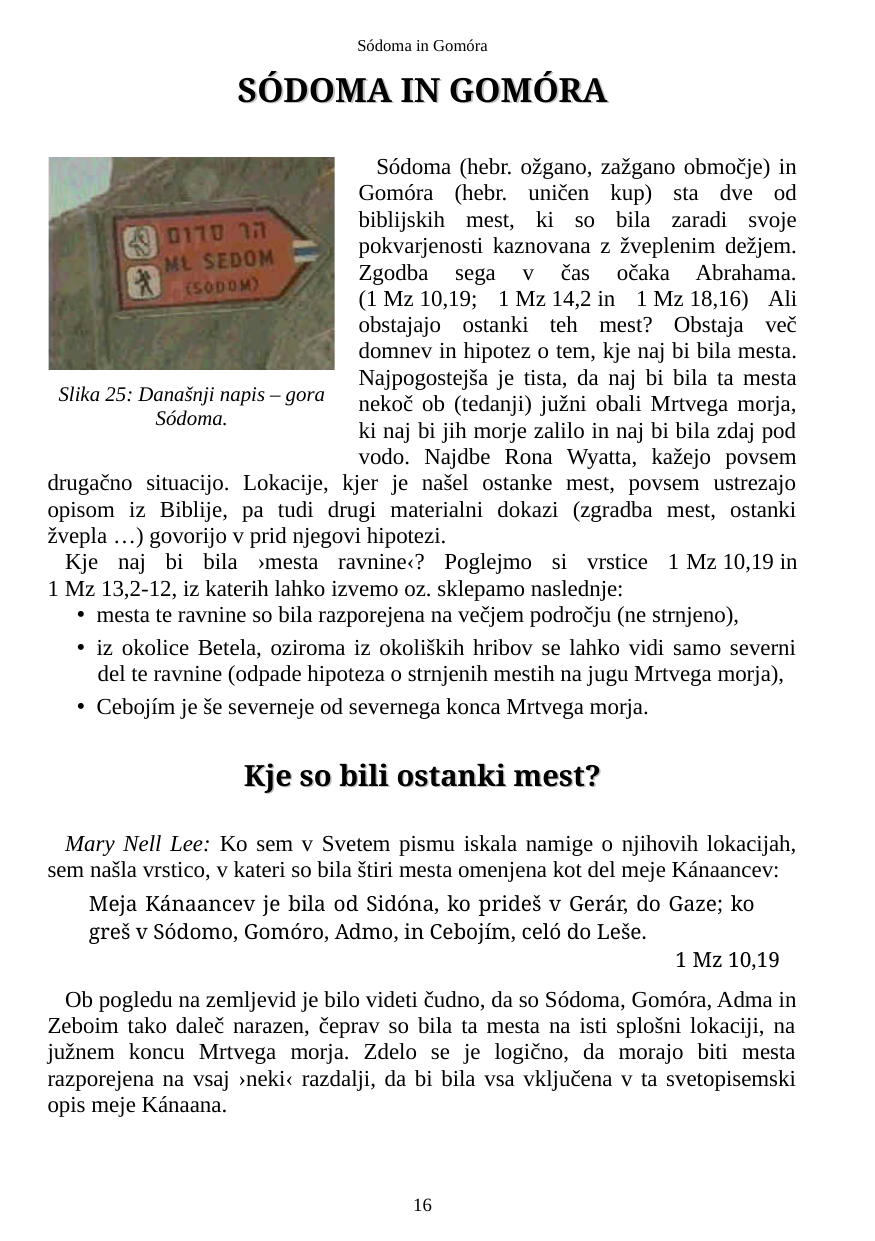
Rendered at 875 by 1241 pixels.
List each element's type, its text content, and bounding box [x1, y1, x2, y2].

subtitle Sódoma in Gomóra [47, 66, 797, 112]
list Cebojím je še severneje od severnega konca Mrtvega morja. [77, 693, 797, 719]
text Sódoma (hebr. ožgano, zažgano območje) in Gomóra (hebr. uničen kup) sta dve od biblijskih mest, ki so bila zaradi svoje pokvarjenosti kaznovana z žveplenim dežjem. Zgodba sega v čas očaka Abrahama. (1 Mz 10,19; 1 Mz 14,2 in 1 Mz 18,16) Ali obstajajo ostanki teh mest? Obstaja več domnev in hipotez o tem, kje naj bi bila mesta. Najpogostejša je tista, da naj bi bila ta mesta nekoč ob (tedanji) južni obali Mrtvega morja, ki naj bi jih morje zalilo in naj bi bila zdaj pod vodo. Najdbe Rona Wyatta, kažejo povsem drugačno situacijo. Lokacije, kjer je našel ostanke mest, povsem ustrezajo opisom iz Biblije, pa tudi drugi materialni dokazi (zgradba mest, ostanki žvepla …) govorijo v prid njegovi hipotezi. [47, 153, 797, 548]
text Slika 25: Današnji napis – gora Sódoma. [48, 370, 335, 430]
text Ob pogledu na zemljevid je bilo videti čudno, da so Sódoma, Gomóra, Adma in Zeboim tako daleč narazen, čeprav so bila ta mesta na isti splošni lokaciji, na južnem koncu Mrtvega morja. Zdelo se je logično, da morajo biti mesta razporejena na vsaj ›neki‹ razdalji, da bi bila vsa vključena v ta svetopisemski opis meje Kánaana. [47, 986, 797, 1117]
list iz okolice Betela, oziroma iz okoliških hribov se lahko vidi samo severni del te ravnine (odpade hipoteza o strnjenih mestih na jugu Mrtvega morja), [77, 634, 797, 687]
list mesta te ravnine so bila razporejena na večjem področju (ne strnjeno), [77, 601, 797, 627]
picture [48, 157, 335, 370]
text Mary Nell Lee: Ko sem v Svetem pismu iskala namige o njihovih lokacijah, sem našla vrstico, v kateri so bila štiri mesta omenjena kot del meje Kánaancev: [47, 830, 797, 883]
text Kje naj bi bila ›mesta ravnine‹? Poglejmo si vrstice 1 Mz 10,19 in 1 Mz 13,2‑12, iz katerih lahko izvemo oz. sklepamo naslednje: [47, 548, 797, 601]
subtitle Kje so bili ostanki mest? [47, 755, 797, 794]
text Meja Kánaancev je bila od Sidóna, ko prideš v Gerár, do Gaze; ko greš v Sódomo, Gomóro, Admo, in Cebojím, celó do Leše. 1 Mz 10,19 [89, 889, 756, 974]
